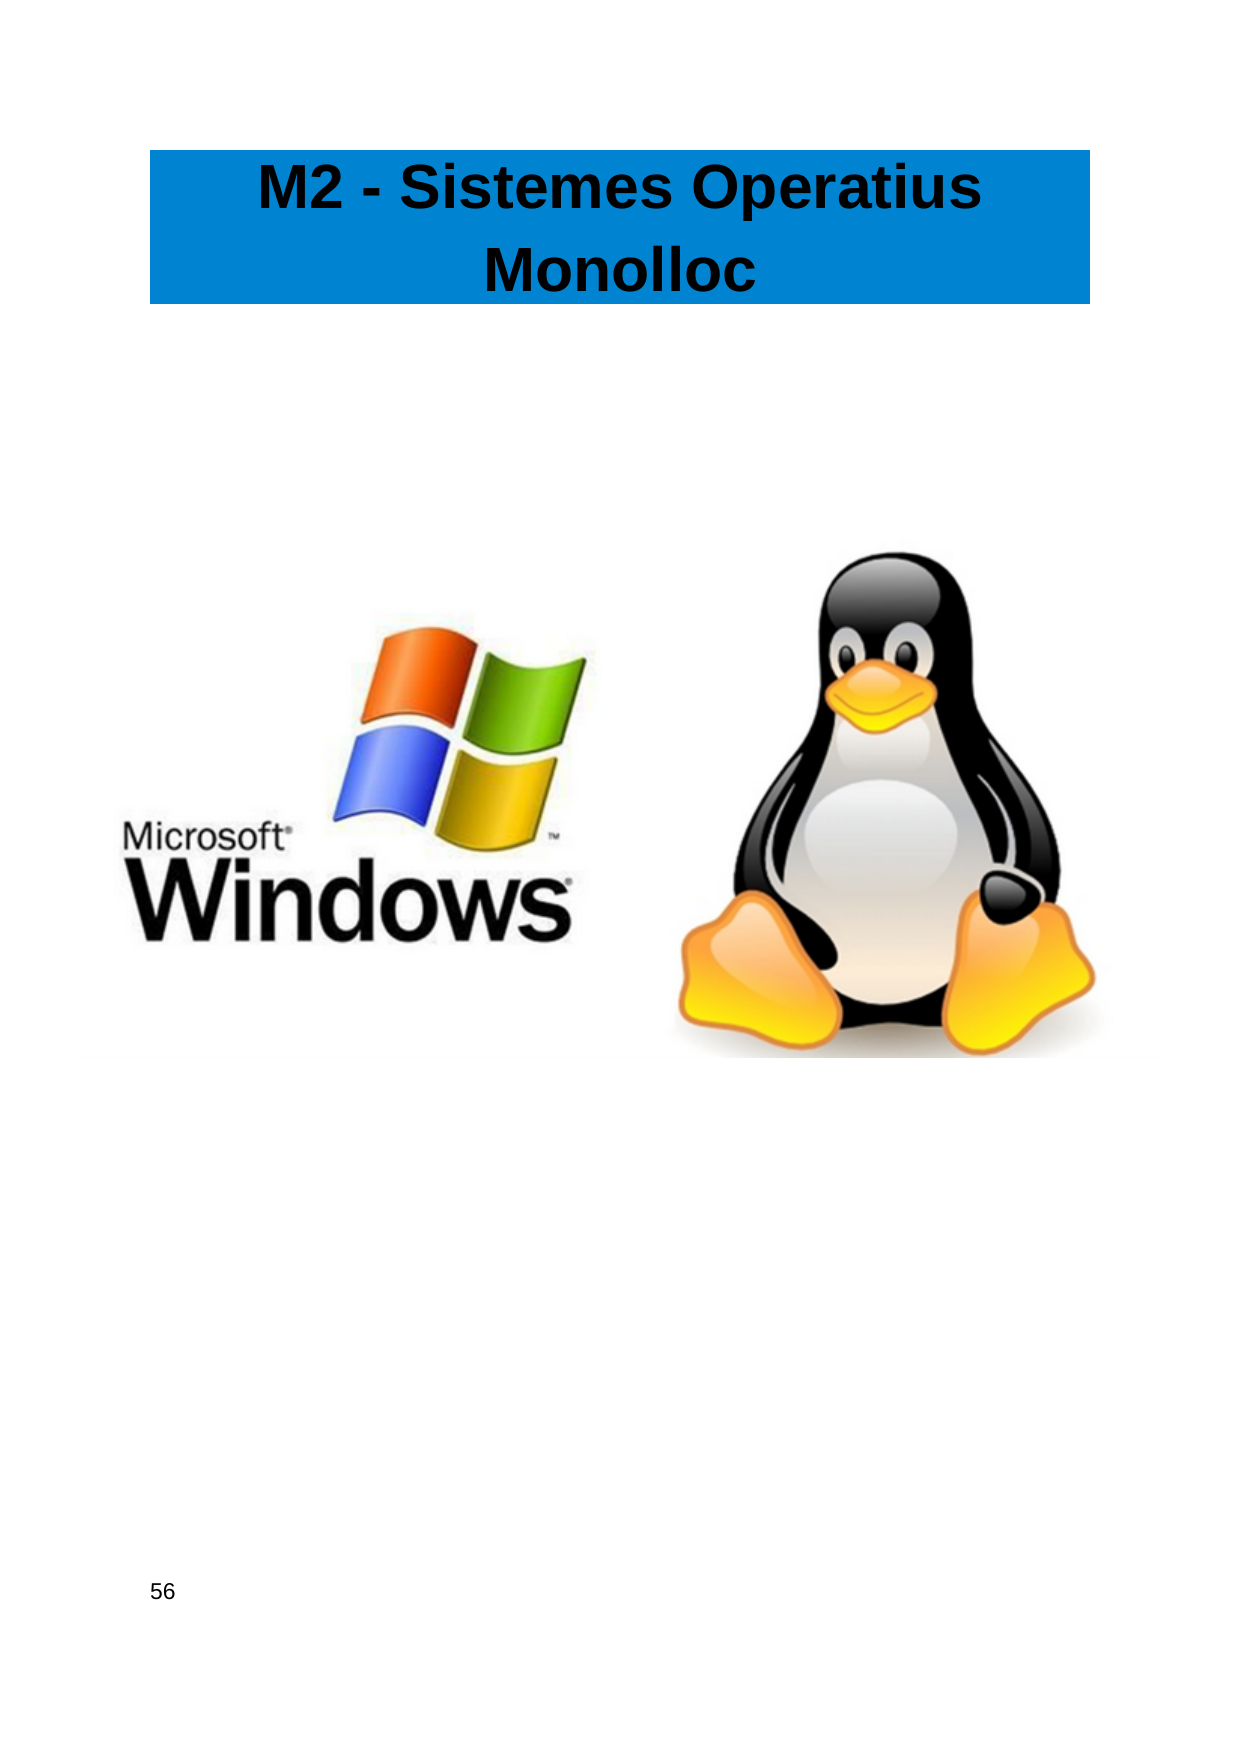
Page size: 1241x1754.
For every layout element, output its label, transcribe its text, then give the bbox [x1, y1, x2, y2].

text M2 - Sistemes Operatius Monolloc [150, 150, 1090, 304]
picture [75, 489, 1166, 1058]
